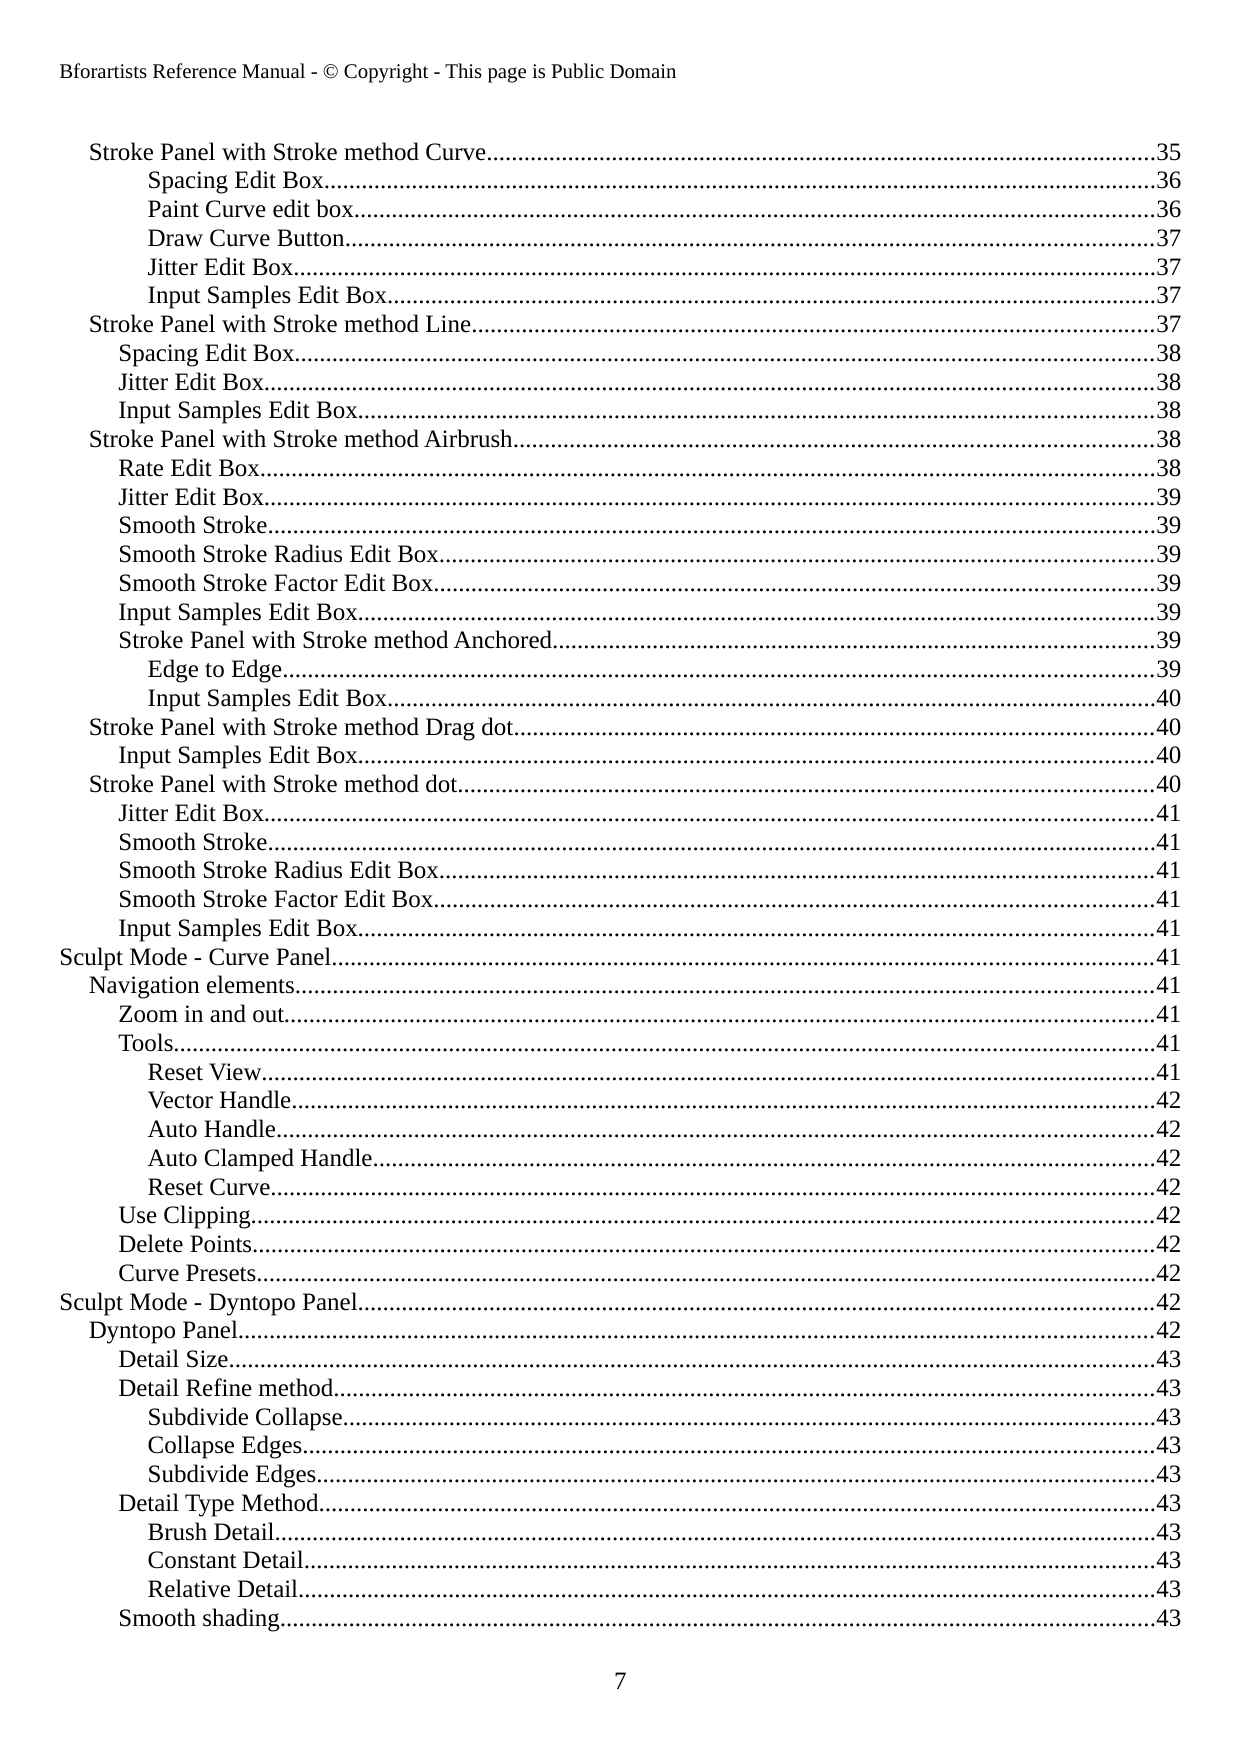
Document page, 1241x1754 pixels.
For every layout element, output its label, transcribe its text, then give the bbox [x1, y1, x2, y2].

text Smooth Stroke Factor Edit Box 41 [118, 884, 1181, 913]
text Jitter Edit Box 41 [118, 798, 1181, 827]
text Zoom in and out 41 [118, 999, 1181, 1028]
text Input Samples Edit Box 40 [147, 683, 1181, 712]
text Auto Handle 42 [147, 1114, 1181, 1143]
text Smooth Stroke 39 [118, 510, 1181, 539]
text Detail Refine method 43 [118, 1373, 1181, 1402]
text Spacing Edit Box 36 [147, 165, 1181, 194]
text Smooth Stroke 41 [118, 827, 1181, 855]
text Tools 41 [118, 1028, 1181, 1057]
text Input Samples Edit Box 41 [118, 913, 1181, 942]
text Reset View 41 [147, 1057, 1181, 1085]
text Detail Size 43 [118, 1344, 1181, 1373]
text Spacing Edit Box 38 [118, 338, 1181, 367]
text Detail Type Method 43 [118, 1488, 1181, 1517]
text Curve Presets 42 [118, 1258, 1181, 1287]
text Stroke Panel with Stroke method Airbrush 38 [88, 424, 1181, 453]
text Reset Curve 42 [147, 1172, 1181, 1200]
text Edge to Edge 39 [147, 654, 1181, 683]
text Smooth Stroke Radius Edit Box 39 [118, 539, 1181, 568]
text Input Samples Edit Box 39 [118, 597, 1181, 625]
text Jitter Edit Box 38 [118, 367, 1181, 395]
text Delete Points 42 [118, 1229, 1181, 1258]
text Smooth shading 43 [118, 1603, 1181, 1632]
text Stroke Panel with Stroke method Drag dot 40 [88, 712, 1181, 740]
text Sculpt Mode - Curve Panel 41 [59, 942, 1181, 970]
text Brush Detail 43 [147, 1517, 1181, 1545]
text Subdivide Edges 43 [147, 1459, 1181, 1488]
text Stroke Panel with Stroke method Line 37 [88, 309, 1181, 338]
text Navigation elements 41 [88, 970, 1181, 999]
text Paint Curve edit box 36 [147, 194, 1181, 223]
text Draw Curve Button 37 [147, 223, 1181, 252]
text Jitter Edit Box 39 [118, 482, 1181, 510]
text Smooth Stroke Factor Edit Box 39 [118, 568, 1181, 597]
text Subdivide Collapse 43 [147, 1402, 1181, 1430]
text Stroke Panel with Stroke method Anchored 39 [118, 625, 1181, 654]
text Input Samples Edit Box 40 [118, 740, 1181, 769]
text Rate Edit Box 38 [118, 453, 1181, 482]
text Smooth Stroke Radius Edit Box 41 [118, 855, 1181, 884]
text Relative Detail 43 [147, 1574, 1181, 1603]
text Collapse Edges 43 [147, 1430, 1181, 1459]
text Auto Clamped Handle 42 [147, 1143, 1181, 1172]
text Vector Handle 42 [147, 1085, 1181, 1114]
text Use Clipping 42 [118, 1200, 1181, 1229]
text Dyntopo Panel 42 [88, 1315, 1181, 1344]
text Stroke Panel with Stroke method Curve 35 [88, 137, 1181, 165]
text Sculpt Mode - Dyntopo Panel 42 [59, 1287, 1181, 1315]
text Jitter Edit Box 37 [147, 252, 1181, 280]
text Input Samples Edit Box 38 [118, 395, 1181, 424]
text Input Samples Edit Box 37 [147, 280, 1181, 309]
text Stroke Panel with Stroke method dot 40 [88, 769, 1181, 798]
text Constant Detail 43 [147, 1545, 1181, 1574]
